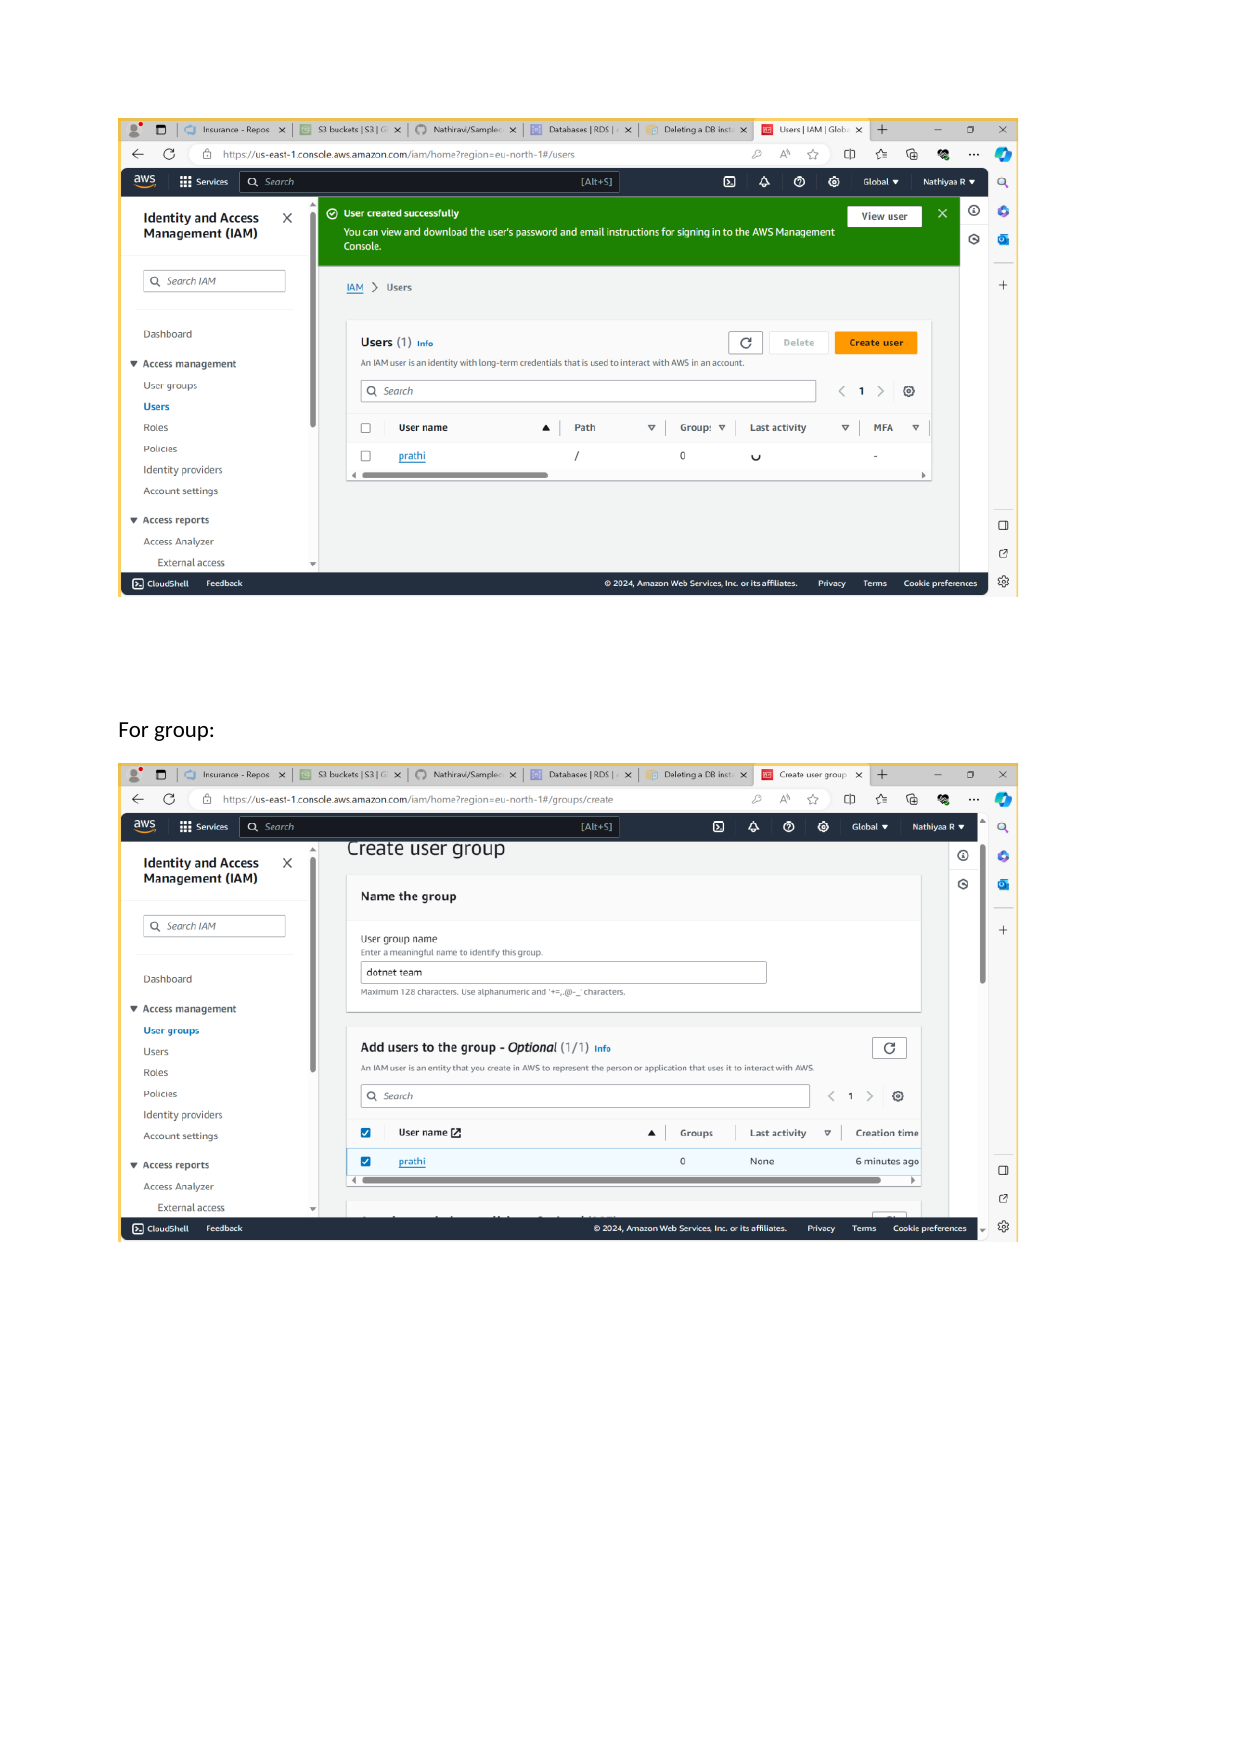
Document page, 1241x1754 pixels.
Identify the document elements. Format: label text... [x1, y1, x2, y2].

text For group: [118, 715, 1122, 743]
